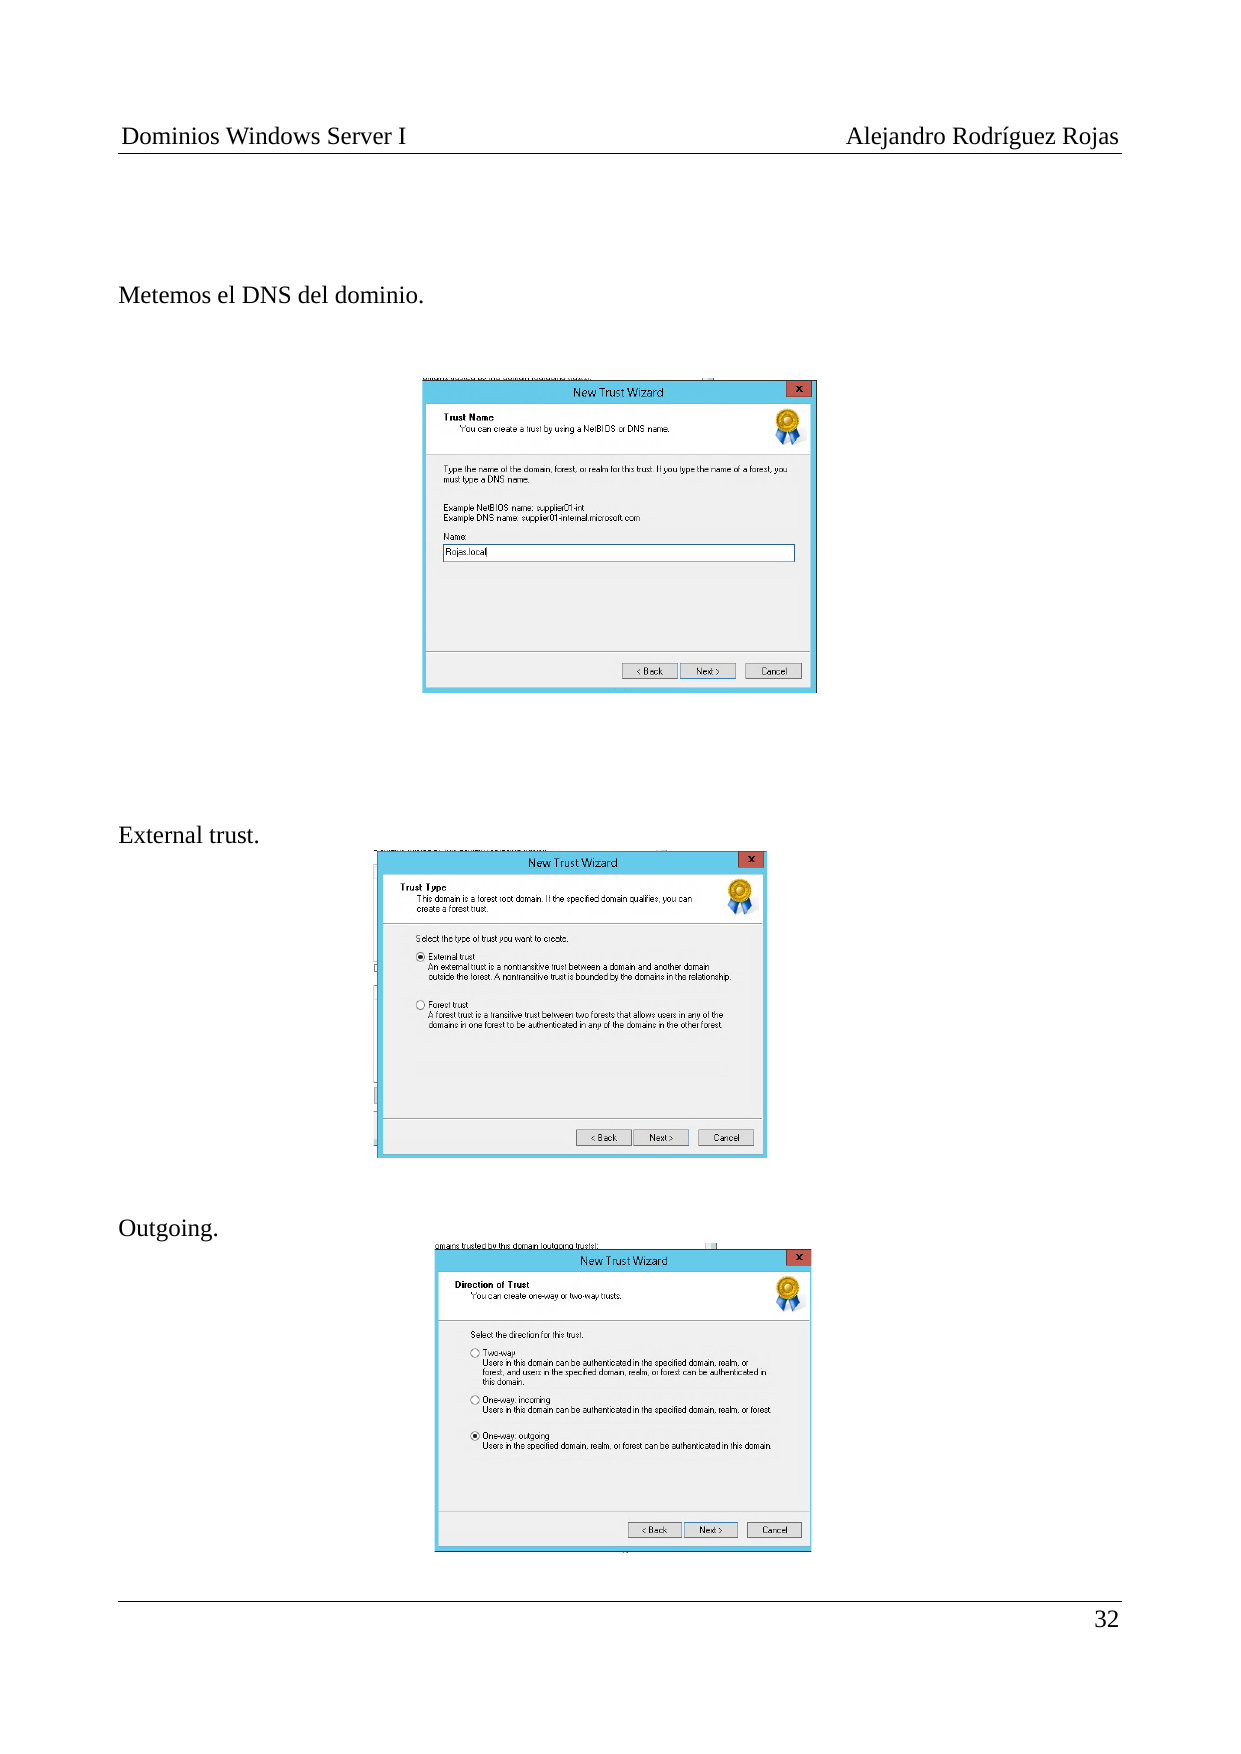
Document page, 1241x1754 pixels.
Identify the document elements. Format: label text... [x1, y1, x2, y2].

picture [373, 850, 519, 1158]
text Outgoing. [118, 1213, 1122, 1242]
picture [434, 1243, 575, 1553]
picture [422, 378, 571, 693]
text External trust. [118, 820, 1122, 849]
text Metemos el DNS del dominio. [118, 281, 1122, 309]
